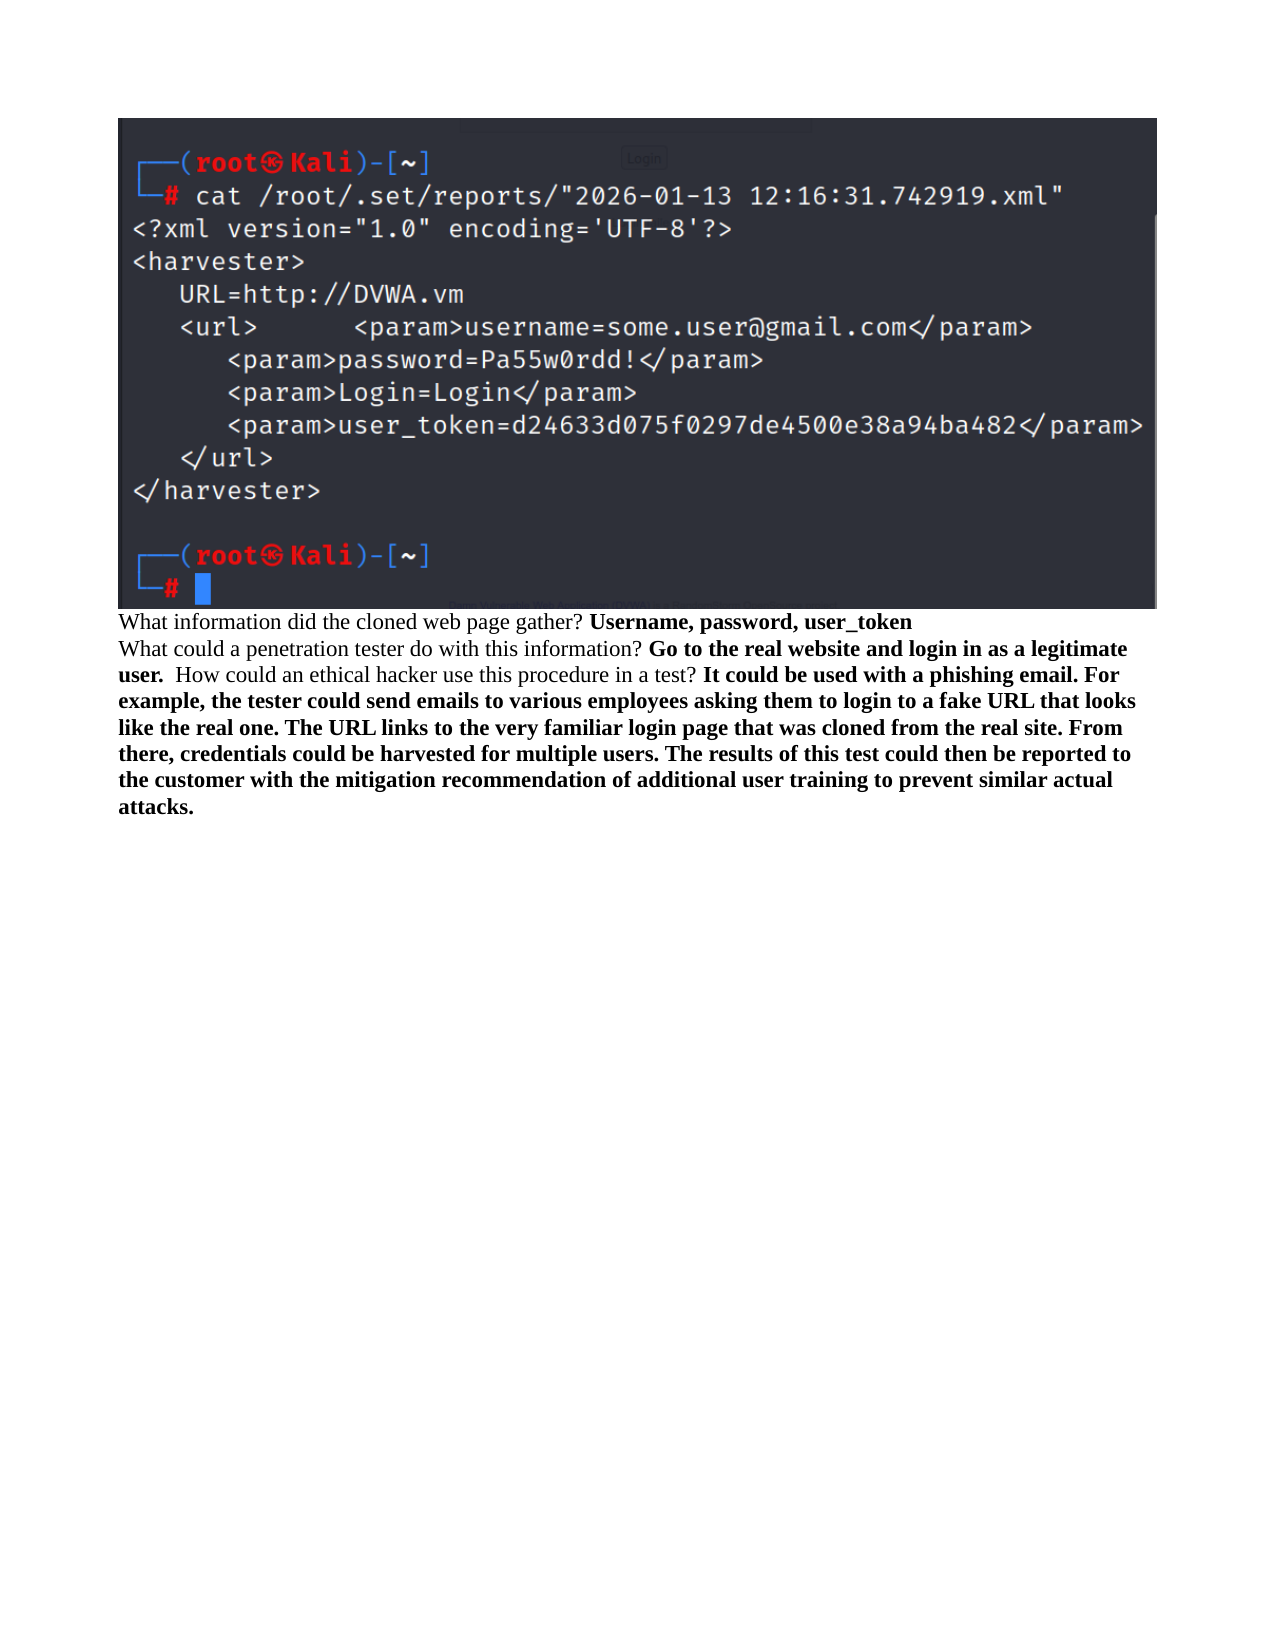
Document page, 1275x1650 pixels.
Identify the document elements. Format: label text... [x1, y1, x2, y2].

picture [118, 118, 1157, 609]
text What could a penetration tester do with this information? Go to the real website and login in as a legitimate user. How could an ethical hacker use this procedure in a test? It could be used with a phishing email. For example, the tester could send emails to various employees asking them to login to a fake URL that looks like the real one. The URL links to the very familiar login page that was cloned from the real site. From there, credentials could be harvested for multiple users. The results of this test could then be reported to the customer with the mitigation recommendation of additional user training to prevent similar actual attacks. [118, 635, 1157, 819]
text What information did the cloned web page gather? Username, password, user_token [118, 609, 1157, 635]
